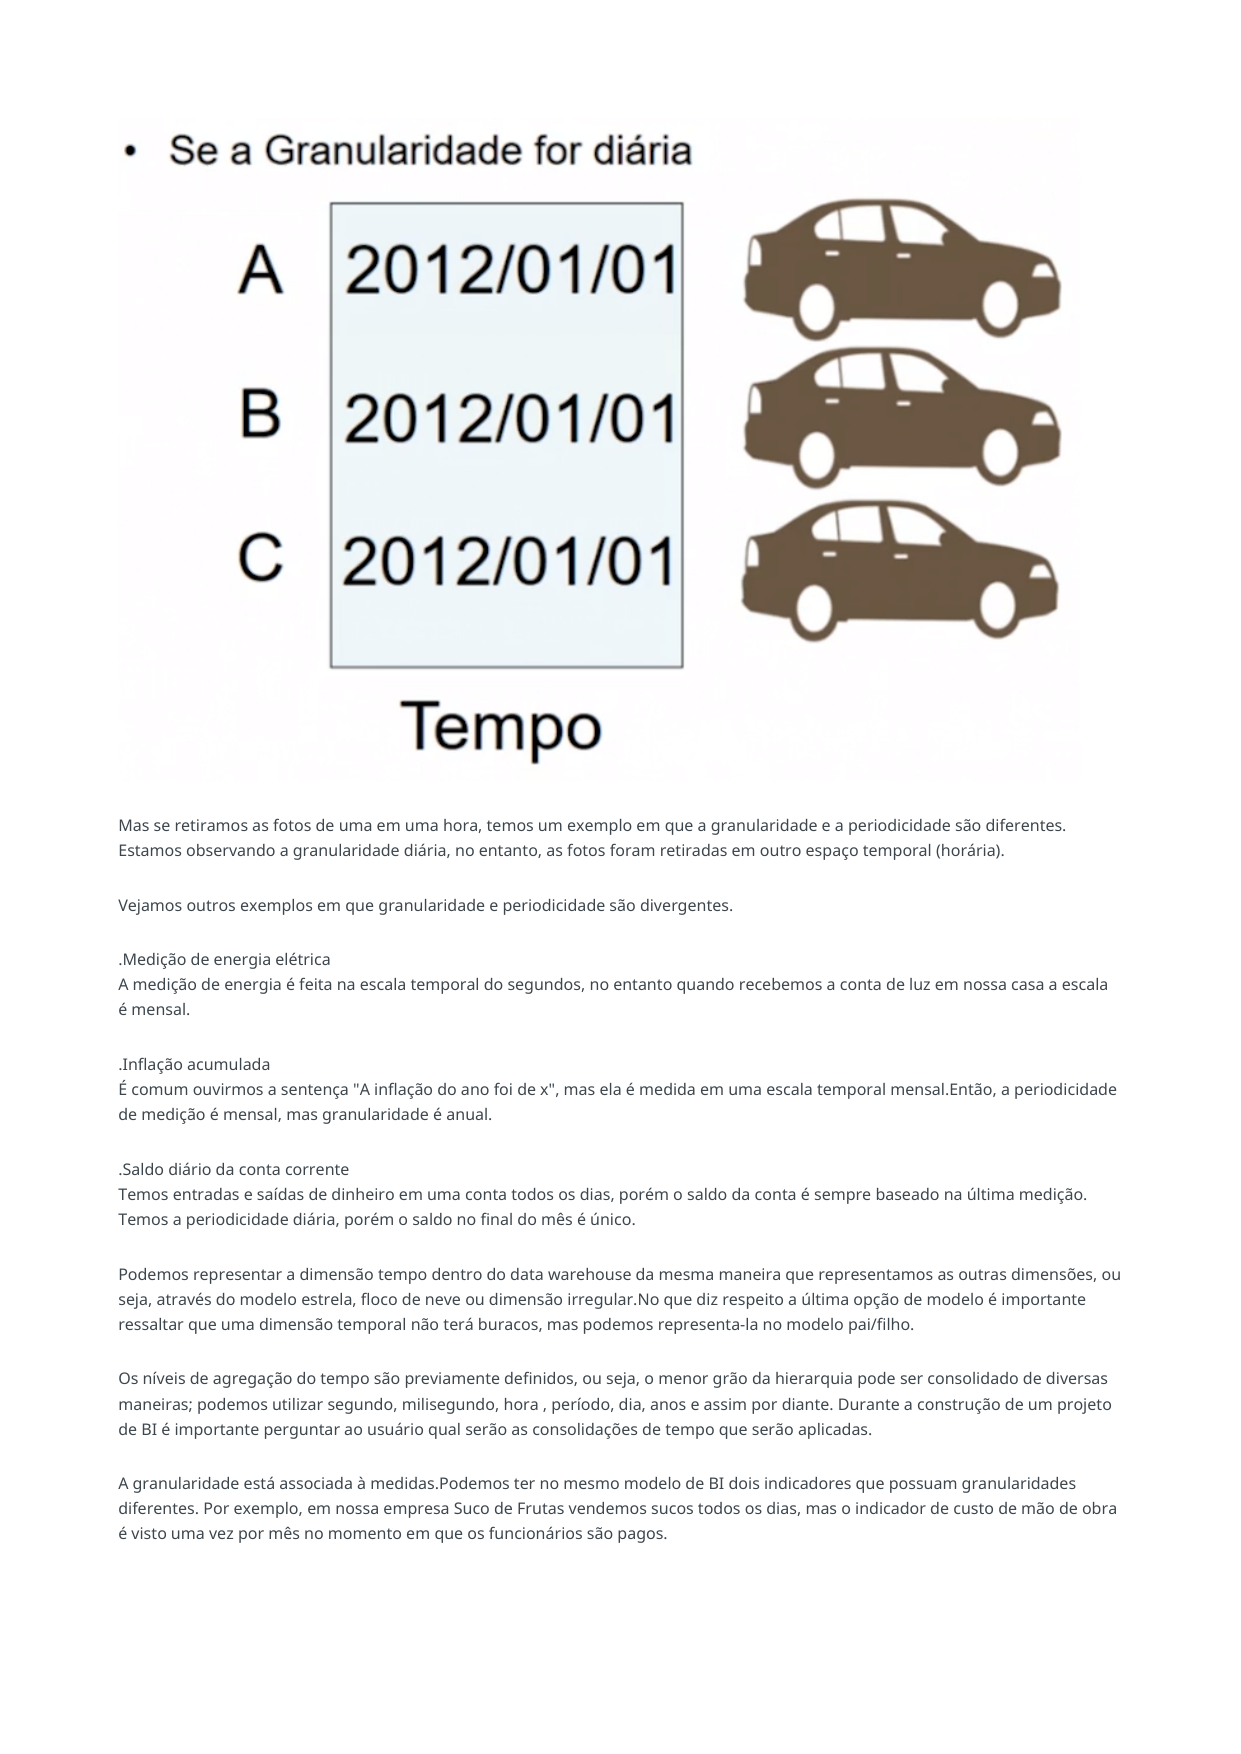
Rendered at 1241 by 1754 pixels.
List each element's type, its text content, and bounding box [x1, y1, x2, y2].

text Podemos representar a dimensão tempo dentro do data warehouse da mesma maneira que representamos as outras dimensões, ou seja, através do modelo estrela, floco de neve ou dimensão irregular.No que diz respeito a última opção de modelo é importante ressaltar que uma dimensão temporal não terá buracos, mas podemos representa-la no modelo pai/filho. [118, 1263, 1122, 1335]
picture [118, 118, 1081, 781]
text Temos entradas e saídas de dinheiro em uma conta todos os dias, porém o saldo da conta é sempre baseado na última medição. Temos a periodicidade diária, porém o saldo no final do mês é único. [118, 1183, 1122, 1230]
text Vejamos outros exemplos em que granularidade e periodicidade são divergentes. [118, 894, 1122, 916]
text Os níveis de agregação do tempo são previamente definidos, ou seja, o menor grão da hierarquia pode ser consolidado de diversas maneiras; podemos utilizar segundo, milisegundo, hora , período, dia, anos e assim por diante. Durante a construção de um projeto de BI é importante perguntar ao usuário qual serão as consolidações de tempo que serão aplicadas. [118, 1368, 1122, 1440]
text É comum ouvirmos a sentença "A inflação do ano foi de x", mas ela é medida em uma escala temporal mensal.Então, a periodicidade de medição é mensal, mas granularidade é anual. [118, 1078, 1122, 1125]
text A medição de energia é feita na escala temporal do segundos, no entanto quando recebemos a conta de luz em nossa casa a escala é mensal. [118, 973, 1122, 1021]
text Mas se retiramos as fotos de uma em uma hora, temos um exemplo em que a granularidade e a periodicidade são diferentes. Estamos observando a granularidade diária, no entanto, as fotos foram retiradas em outro espaço temporal (horária). [118, 814, 1122, 861]
text .Saldo diário da conta corrente [118, 1158, 1122, 1180]
text .Medição de energia elétrica [118, 948, 1122, 970]
text A granularidade está associada à medidas.Podemos ter no mesmo modelo de BI dois indicadores que possuam granularidades diferentes. Por exemplo, em nossa empresa Suco de Frutas vendemos sucos todos os dias, mas o indicador de custo de mão de obra é visto uma vez por mês no momento em que os funcionários são pagos. [118, 1472, 1122, 1544]
text .Inflação acumulada [118, 1053, 1122, 1075]
